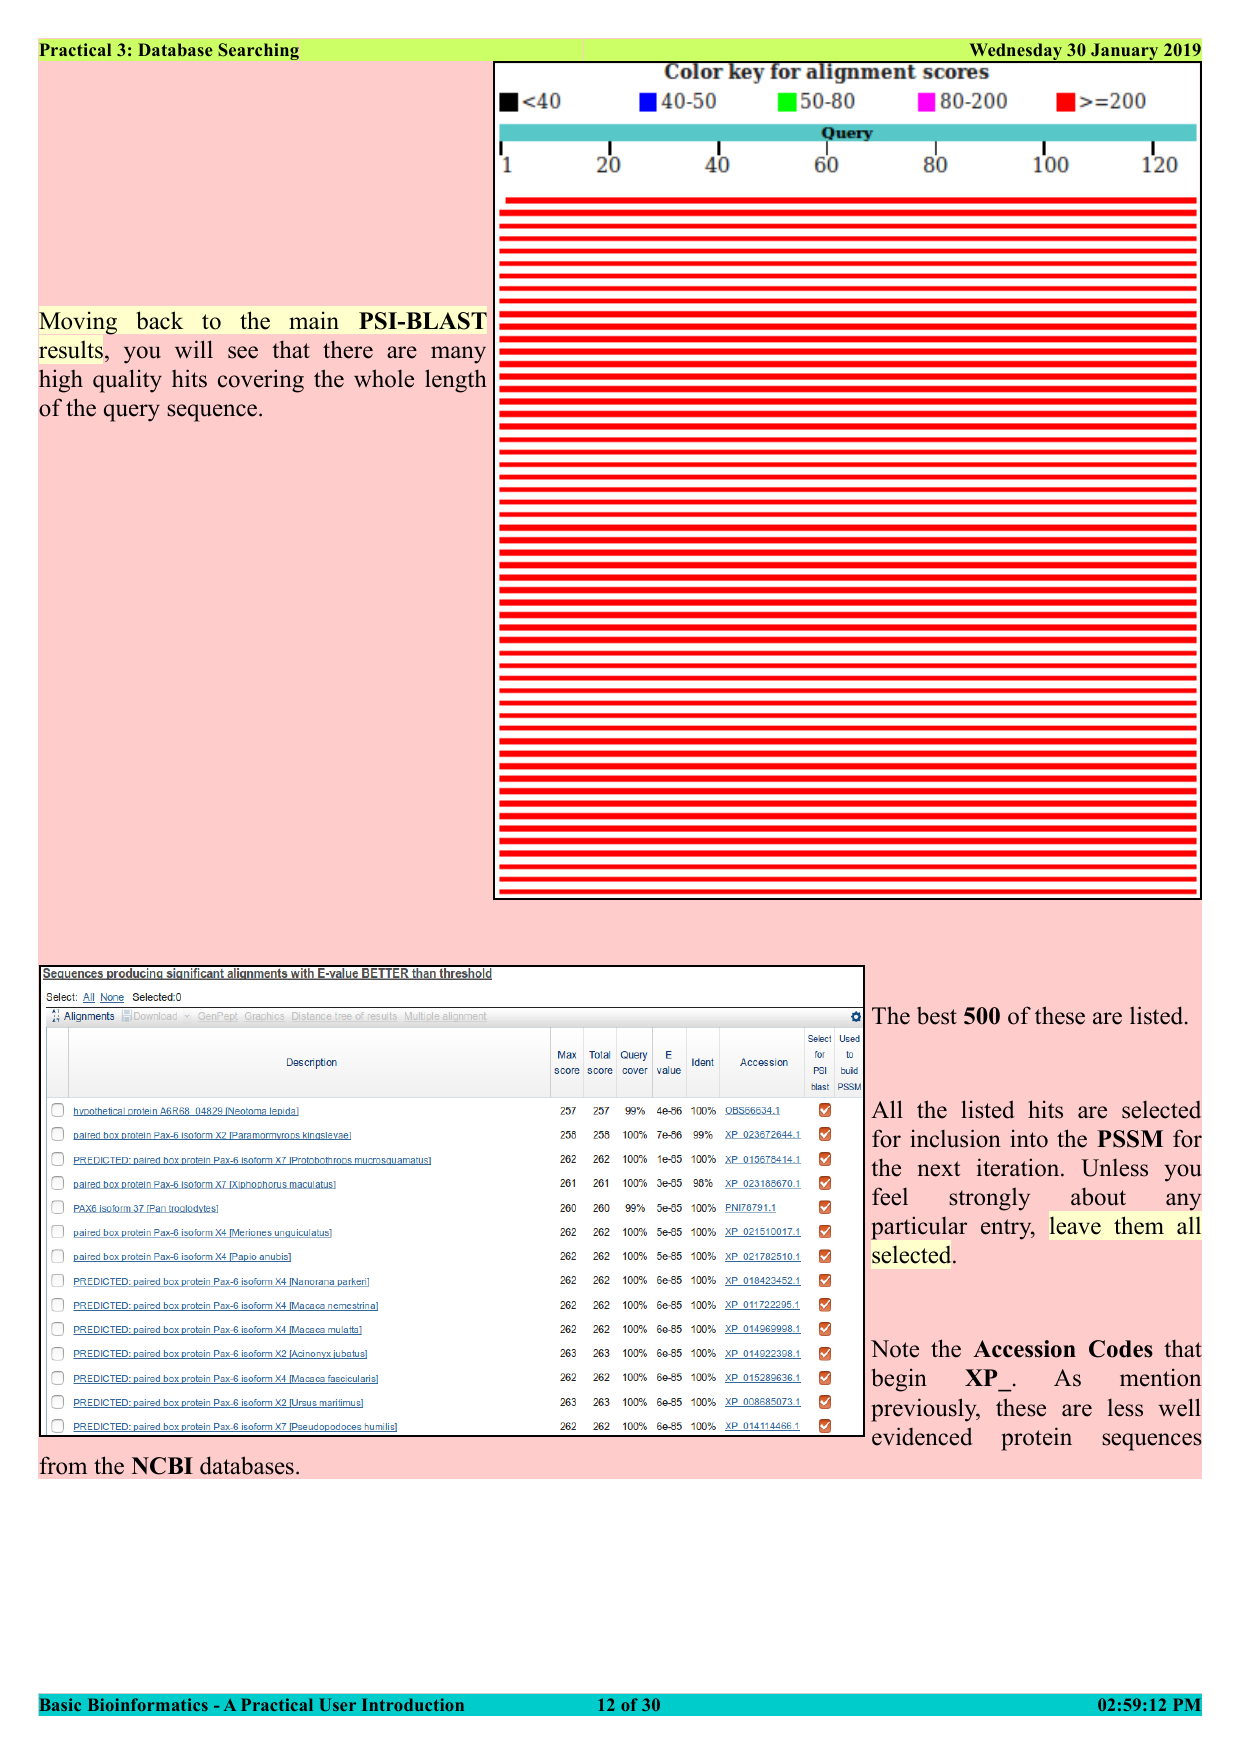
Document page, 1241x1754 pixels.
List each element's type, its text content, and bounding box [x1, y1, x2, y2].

picture [495, 63, 1200, 898]
text All the listed hits are selected for inclusion into the PSSM for the next iteration. Unless you feel strongly about any particular entry, leave them all selected. [865, 1095, 1202, 1269]
text Note the Accession Codes that begin XP_. As mention previously, these are less well evidenced protein sequences from the NCBI databases. [38, 1334, 1202, 1479]
text Moving back to the main PSI-BLAST results, you will see that there are many high quality hits covering the whole length of the query sequence. [38, 306, 493, 422]
text The best 500 of these are listed. [865, 1001, 1202, 1030]
picture [41, 967, 863, 1435]
